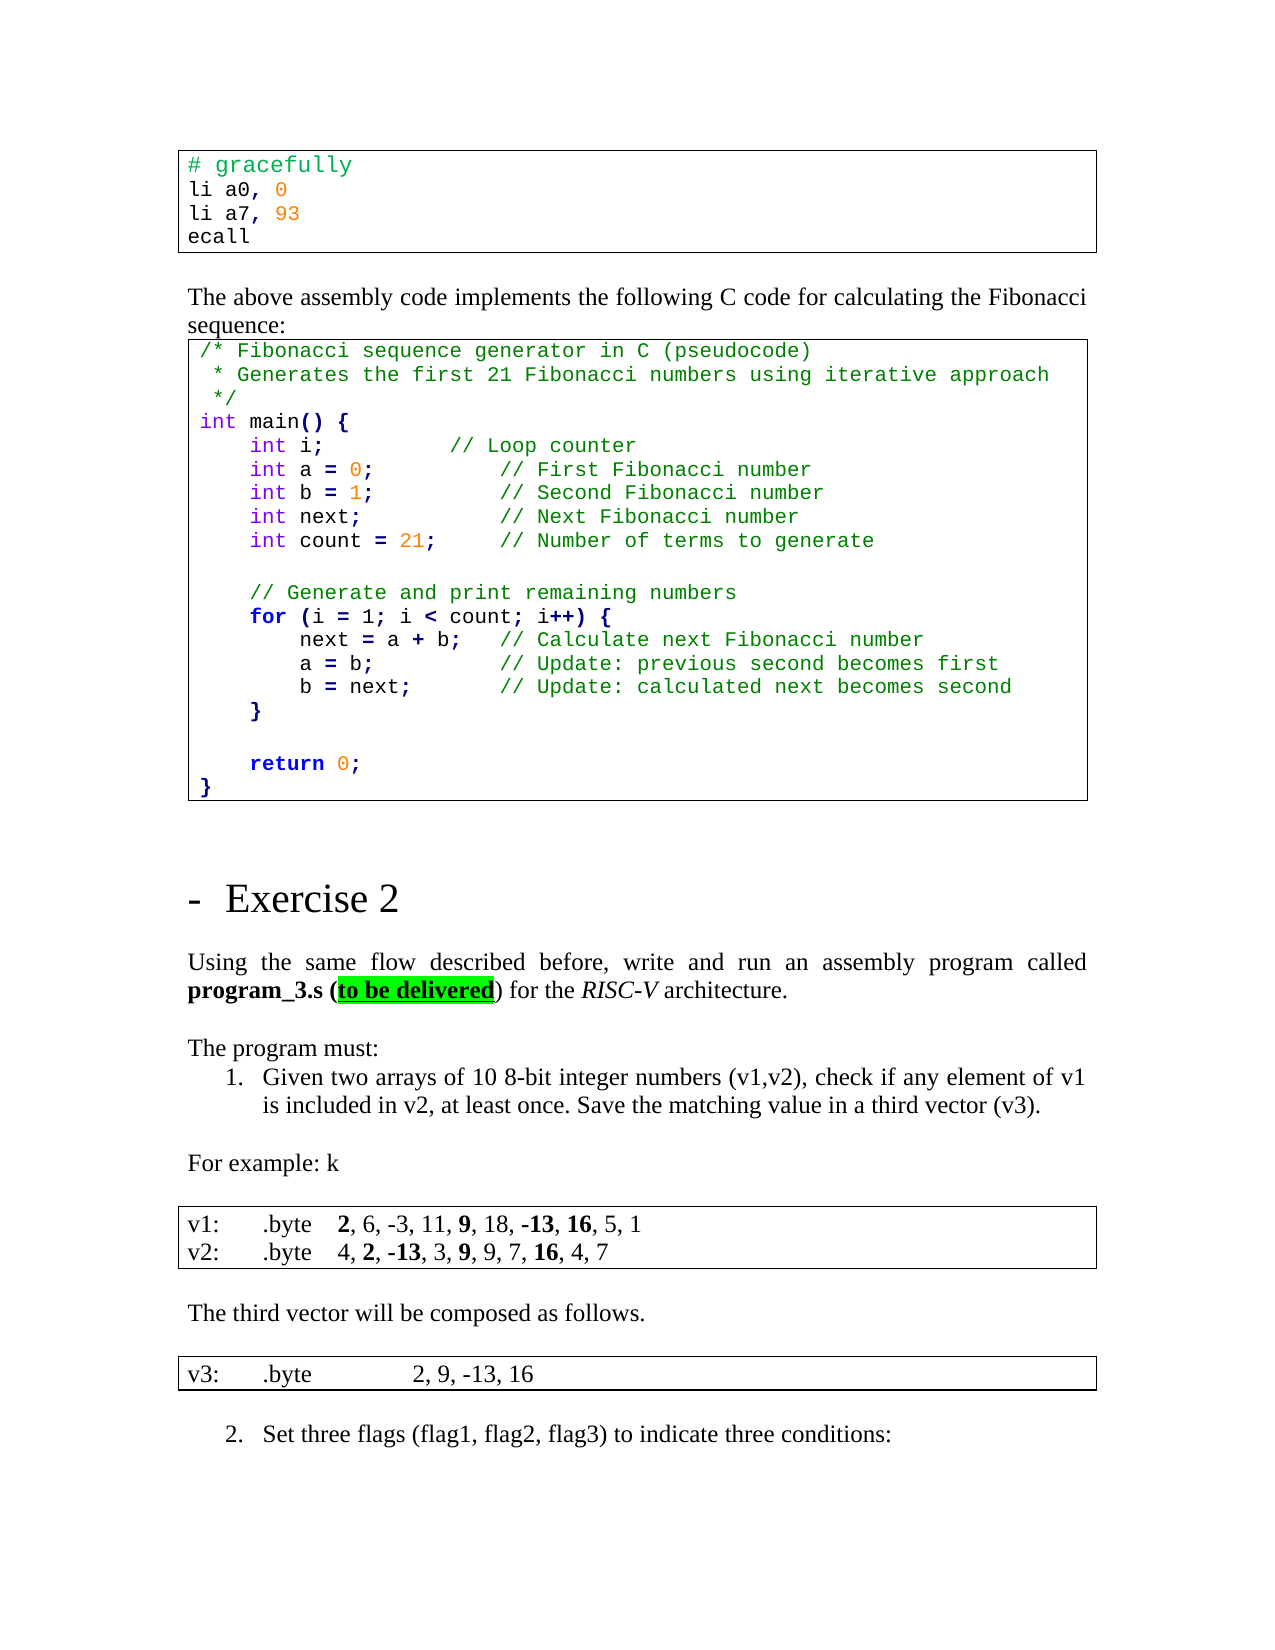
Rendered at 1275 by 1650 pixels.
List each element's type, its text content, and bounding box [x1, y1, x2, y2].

text The third vector will be composed as follows. [187, 1298, 1087, 1327]
text li a7, 93 [187, 203, 1087, 223]
text v1: .byte 2, 6, -3, 11, 9, 18, -13, 16, 5, 1 [179, 1207, 1096, 1234]
text li a0, 0 [187, 179, 1087, 203]
text v3: .byte 2, 9, -13, 16 [179, 1357, 1096, 1389]
text v2: .byte 4, 2, -13, 3, 9, 9, 7, 16, 4, 7 [179, 1234, 1096, 1268]
text The program must: [187, 1033, 1087, 1062]
list Given two arrays of 10 8-bit integer numbers (v1,v2), check if any element of v1 is included in v2, at least once. Save the matching value in a third vector (v3). [225, 1062, 1087, 1119]
text Using the same flow described before, write and run an assembly program called program_3.s (to be delivered) for the RISC-V architecture. [187, 947, 1087, 1004]
table_header /* Fibonacci sequence generator in C (pseudocode) * Generates the first 21 Fibonacci numbers using iterative approach */ int main() { int i; // Loop counter int a = 0; // First Fibonacci number int b = 1; // Second Fibonacci number int next; // Next Fibonacci number int count = 21; // Number of terms to generate // Generate and print remaining numbers for (i = 1; i < count; i++) { next = a + b; // Calculate next Fibonacci number a = b; // Update: previous second becomes first b = next; // Update: calculated next becomes second } return 0; } [189, 340, 1087, 800]
text The above assembly code implements the following C code for calculating the Fibonacci sequence: [187, 282, 1087, 339]
text ecall [179, 223, 1096, 252]
text For example: k [187, 1148, 1087, 1177]
text # gracefully [179, 151, 1096, 179]
list Exercise 2 [187, 874, 1087, 922]
list Set three flags (flag1, flag2, flag3) to indicate three conditions: [225, 1419, 1087, 1448]
